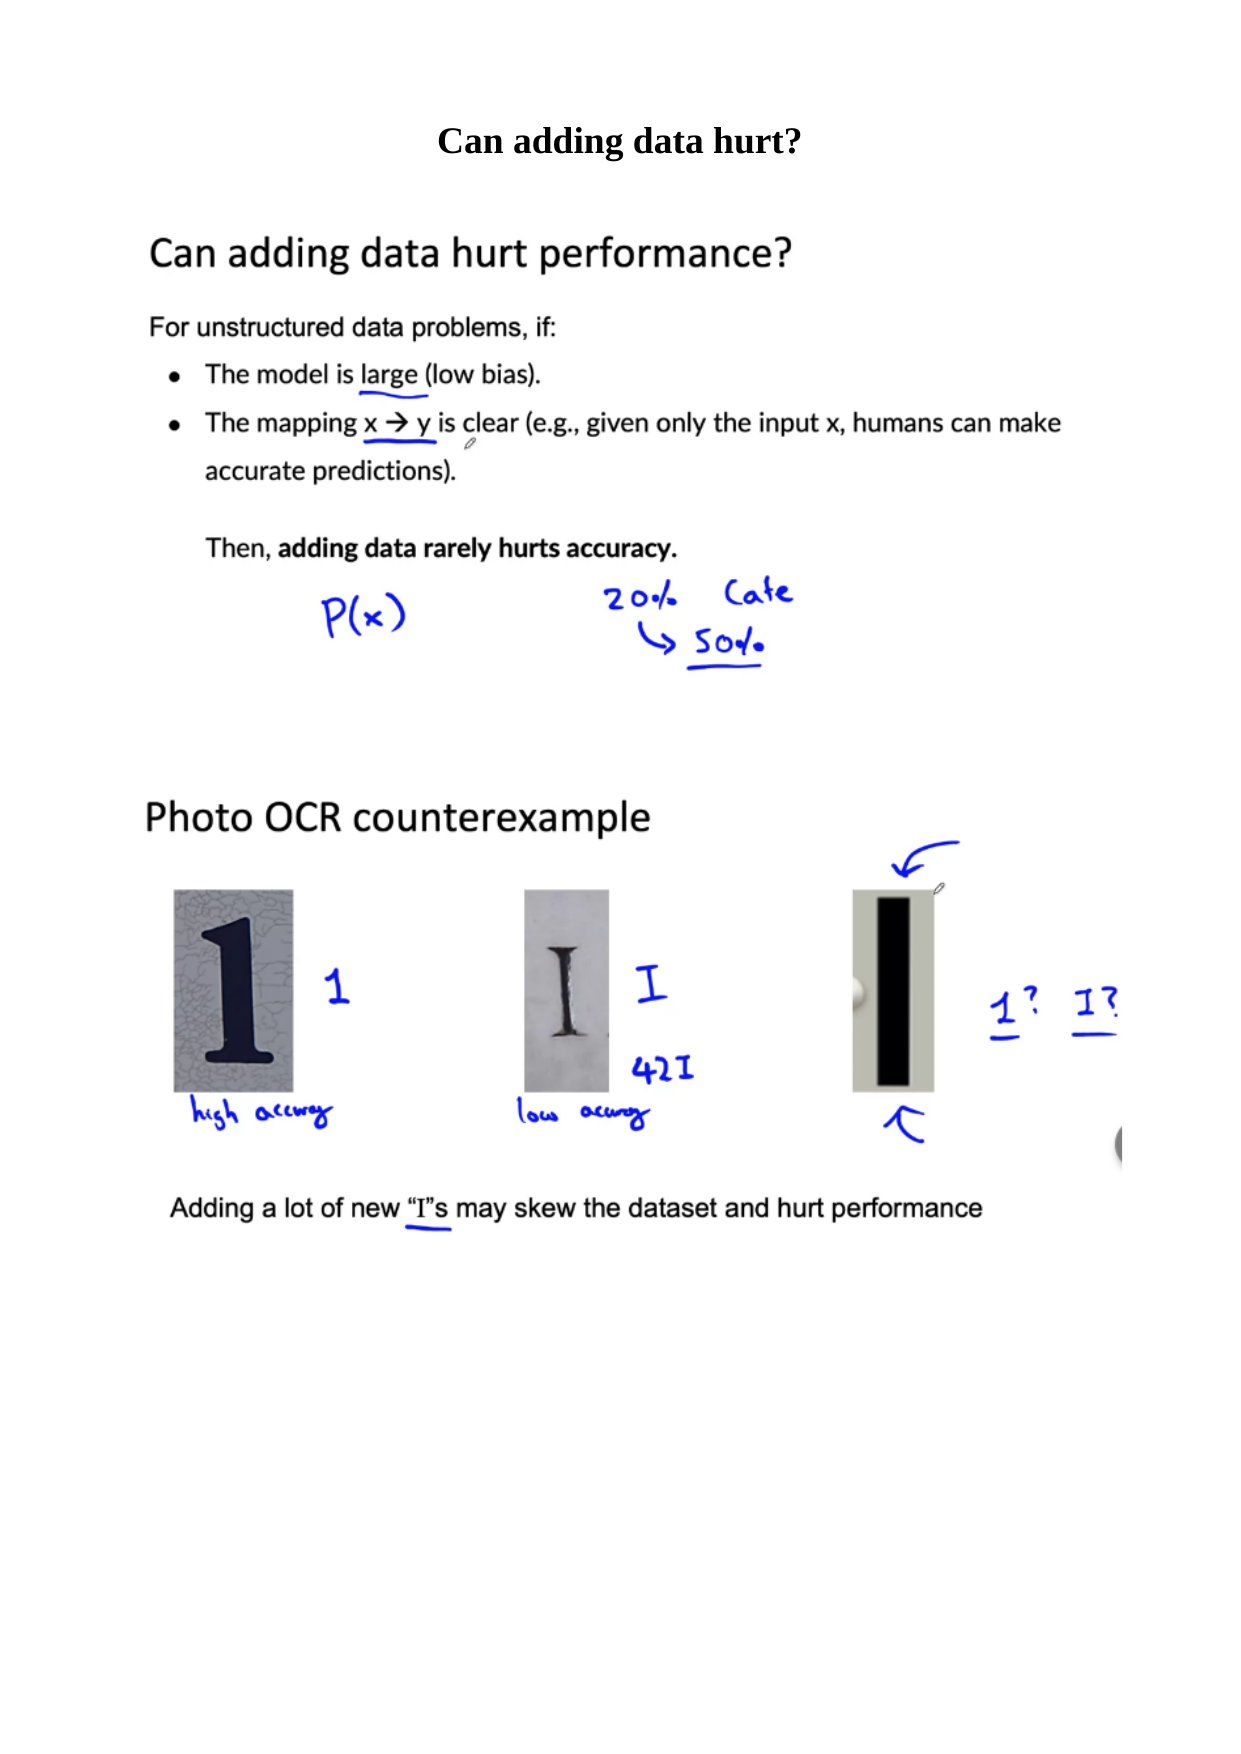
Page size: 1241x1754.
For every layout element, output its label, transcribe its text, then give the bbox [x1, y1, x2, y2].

picture [118, 221, 1123, 684]
picture [118, 782, 1123, 1244]
subtitle Can adding data hurt? [118, 118, 1122, 161]
